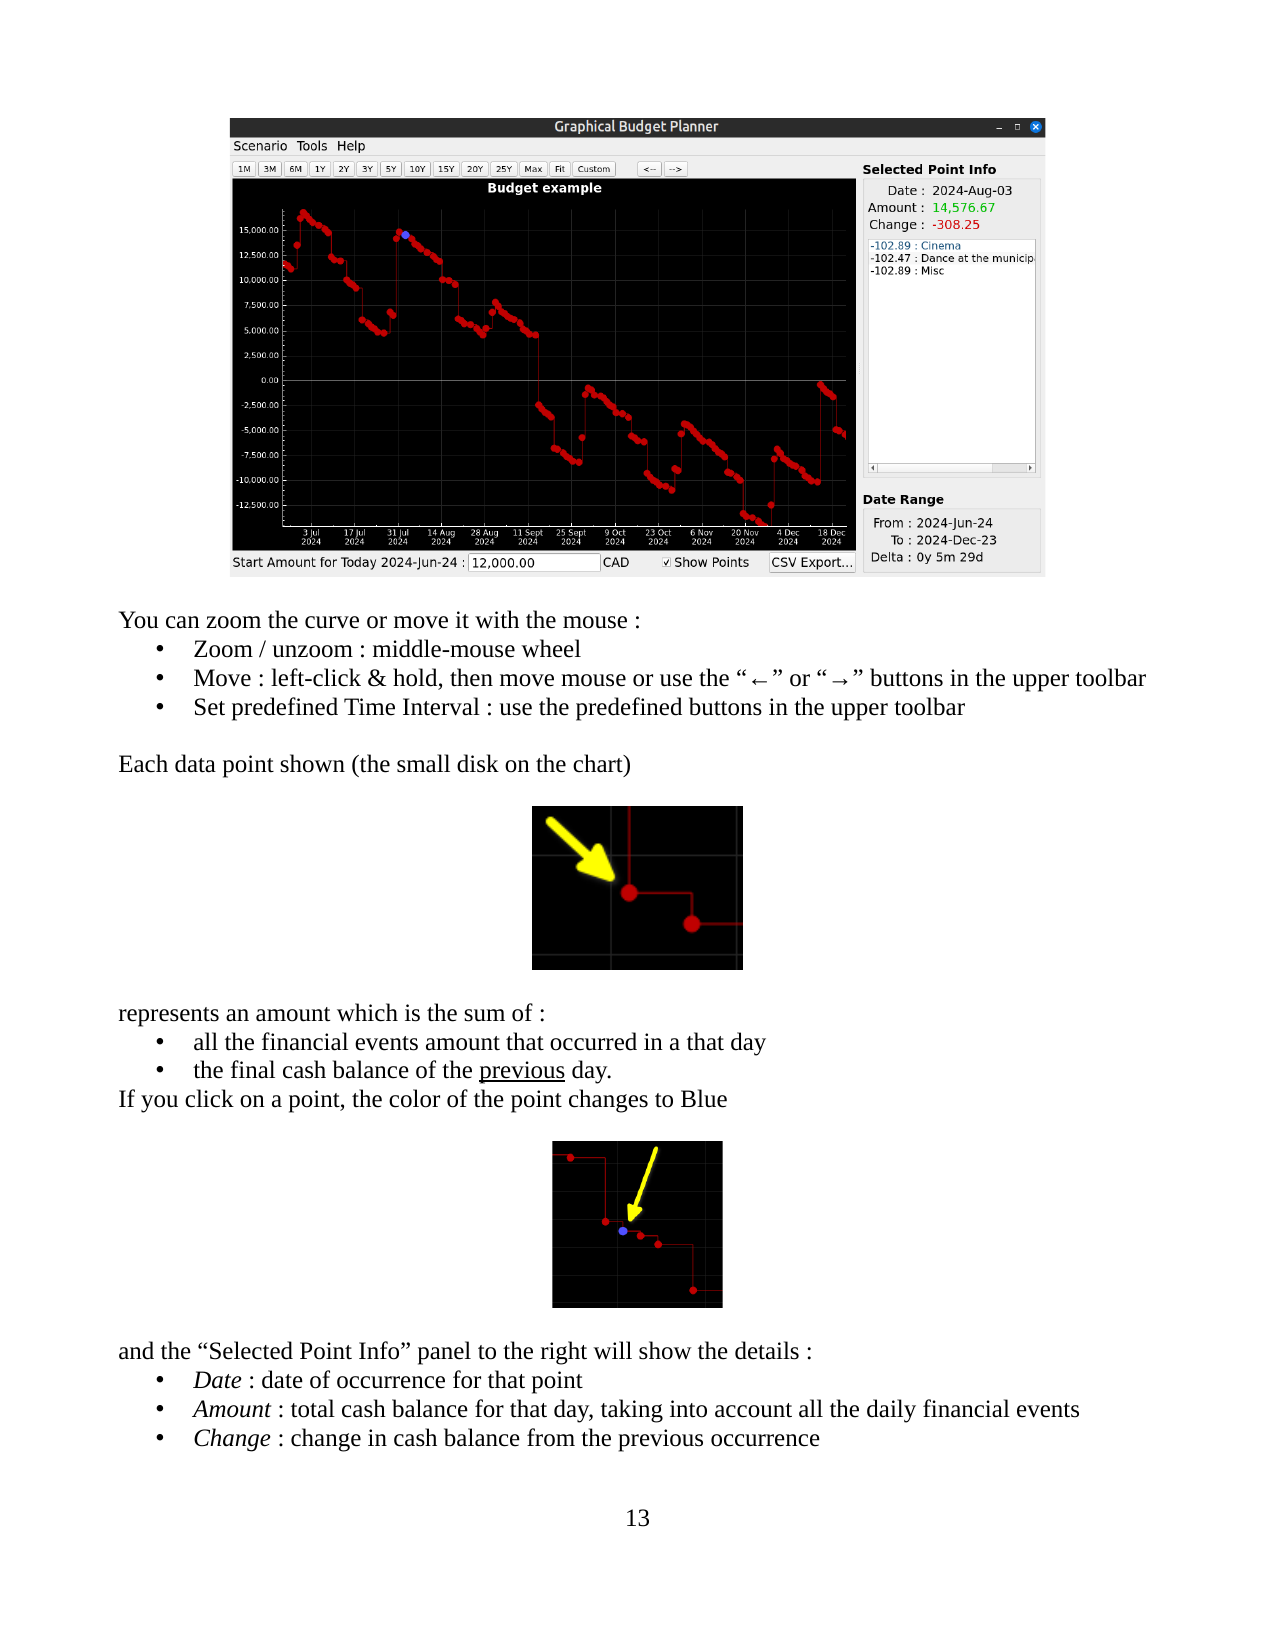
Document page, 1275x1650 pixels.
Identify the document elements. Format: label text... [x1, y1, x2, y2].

text If you click on a point, the color of the point changes to Blue [118, 1084, 1157, 1113]
list the final cash balance of the previous day. [156, 1055, 1157, 1084]
picture [532, 806, 743, 970]
list Move : left-click & hold, then move mouse or use the “←” or “→” buttons in the upper toolbar [156, 663, 1157, 692]
list Date : date of occurrence for that point [156, 1365, 1157, 1394]
text and the “Selected Point Info” panel to the right will show the details : [118, 1336, 1157, 1365]
list all the financial events amount that occurred in a that day [156, 1027, 1157, 1055]
text You can zoom the curve or move it with the mouse : [118, 605, 1157, 634]
text Each data point shown (the small disk on the chart) [118, 749, 1157, 778]
text represents an amount which is the sum of : [118, 998, 1157, 1027]
list Amount : total cash balance for that day, taking into account all the daily financial events [156, 1394, 1157, 1423]
picture [229, 118, 1046, 577]
list Set predefined Time Interval : use the predefined buttons in the upper toolbar [156, 692, 1157, 720]
list Zoom / unzoom : middle-mouse wheel [156, 634, 1157, 663]
list Change : change in cash balance from the previous occurrence [156, 1423, 1157, 1451]
picture [552, 1141, 723, 1308]
